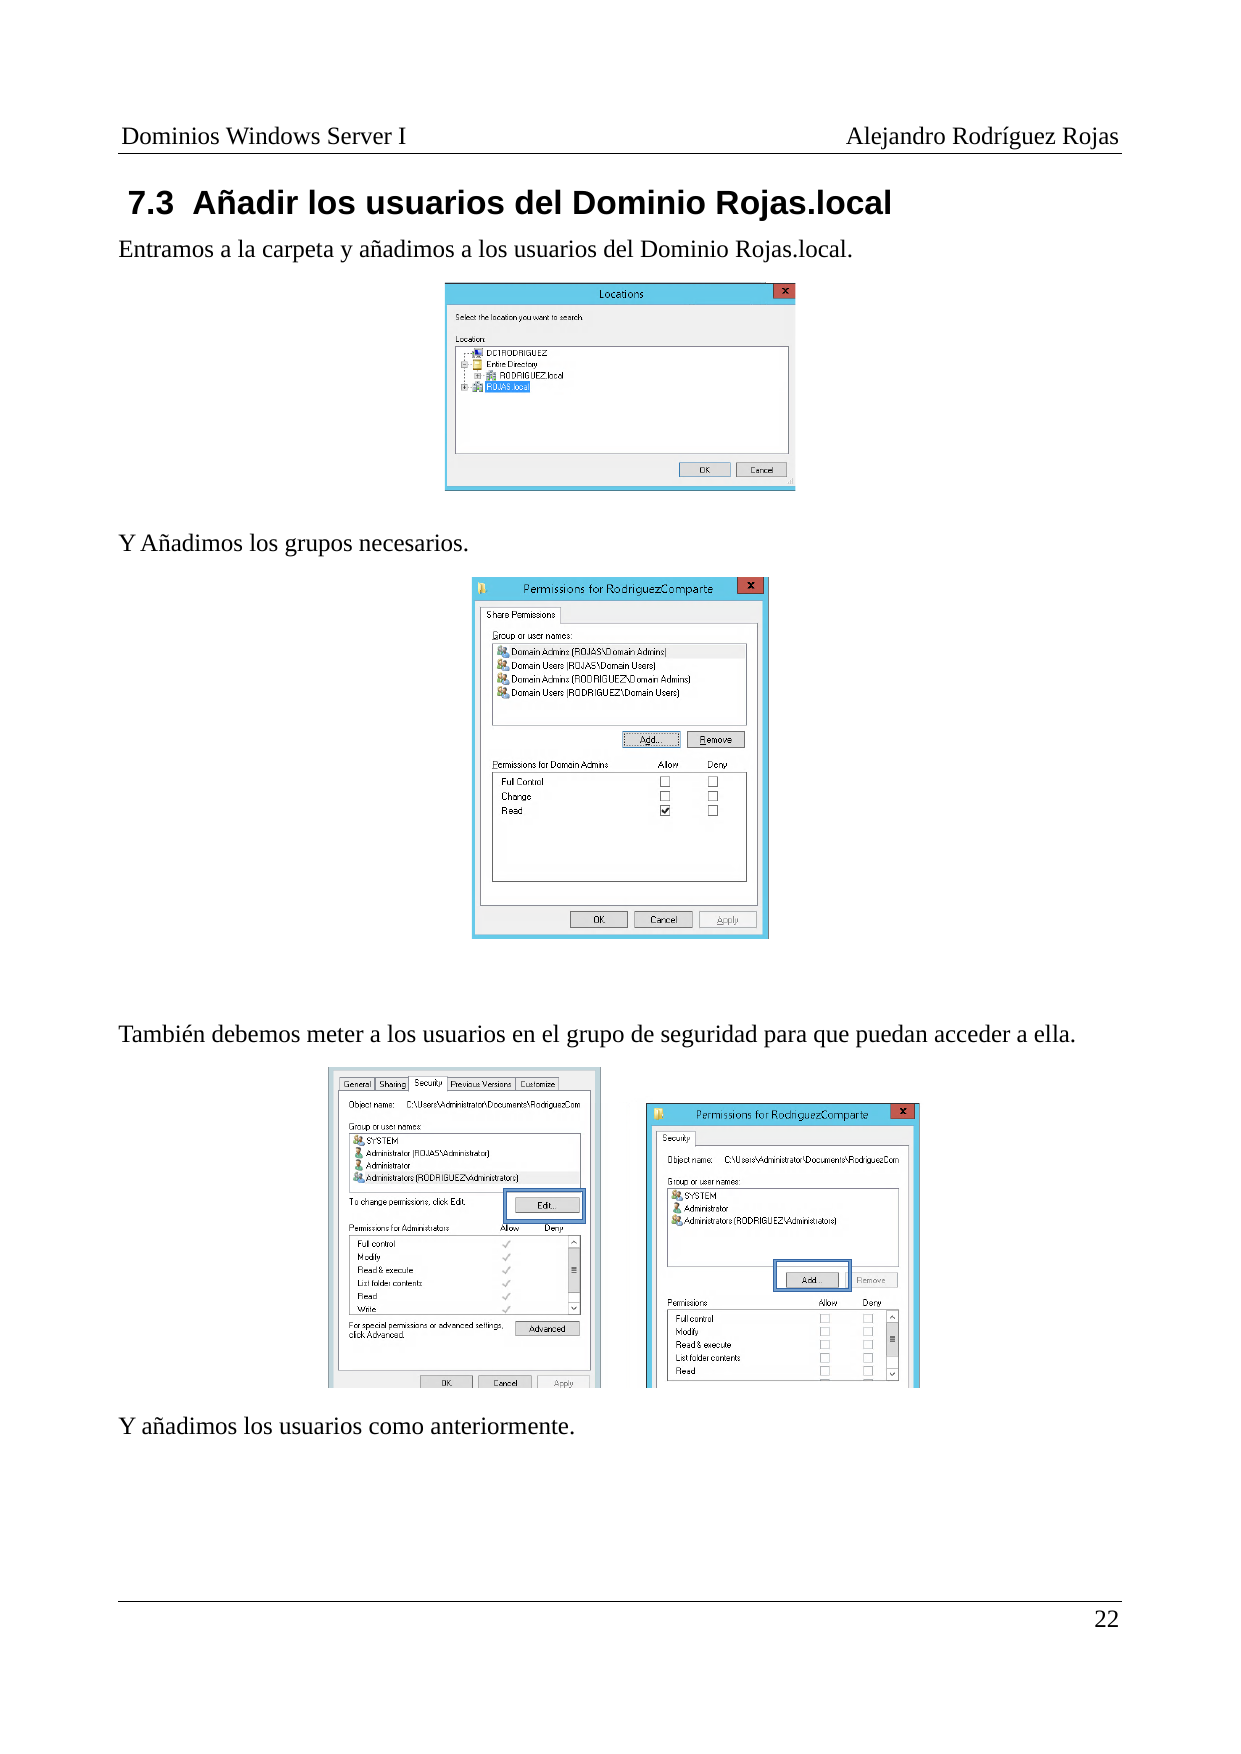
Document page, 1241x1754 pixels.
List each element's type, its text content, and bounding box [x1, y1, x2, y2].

text También debemos meter a los usuarios en el grupo de seguridad para que puedan acceder a ella. [118, 1019, 1122, 1047]
text Y Añadimos los grupos necesarios. [118, 528, 1122, 557]
picture [316, 1067, 632, 1388]
subtitle Añadir los usuarios del Dominio Rojas.local [118, 182, 1122, 221]
picture [471, 577, 605, 939]
text Y añadimos los usuarios como anteriormente. [118, 1411, 1122, 1440]
picture [444, 282, 630, 491]
text Entramos a la carpeta y añadimos a los usuarios del Dominio Rojas.local. [118, 234, 1122, 262]
